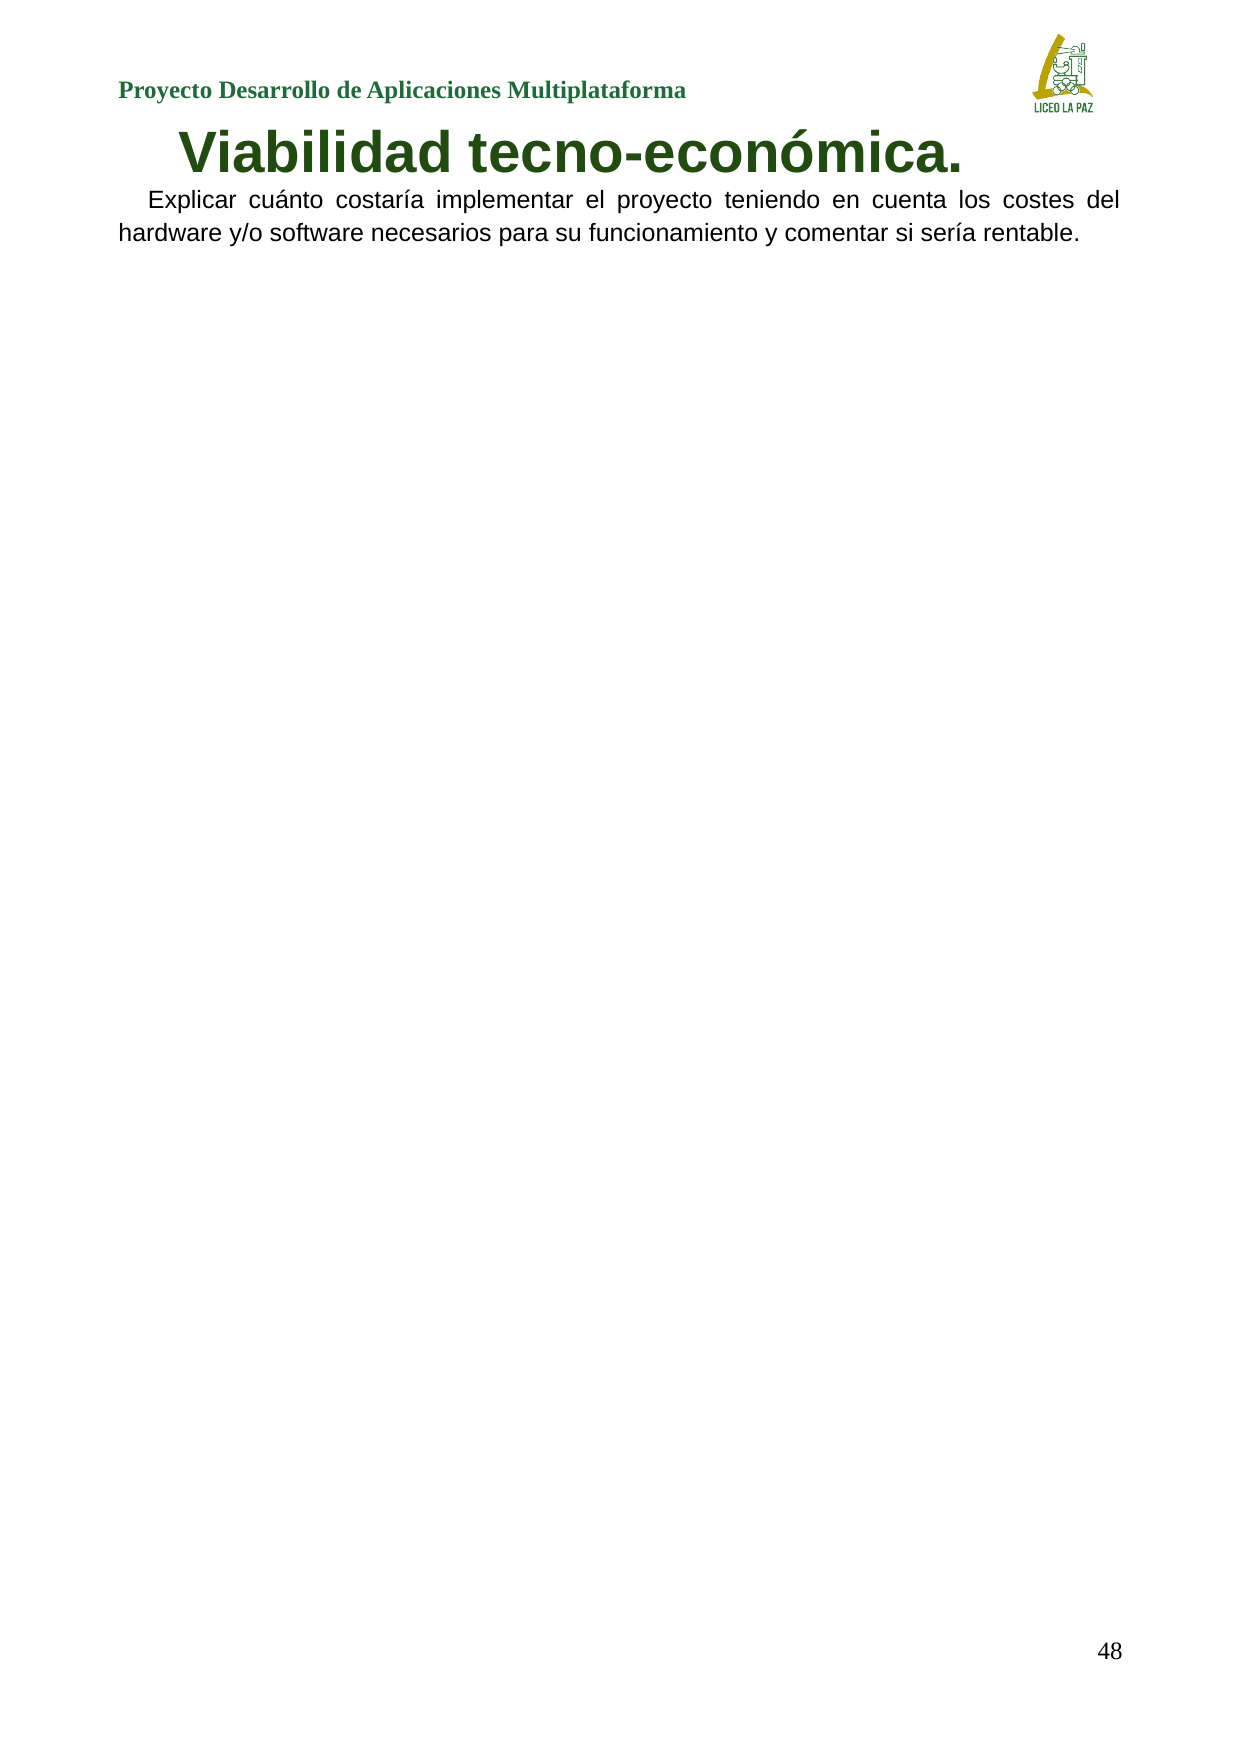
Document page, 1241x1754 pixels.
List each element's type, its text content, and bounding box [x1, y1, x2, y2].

subtitle Viabilidad tecno-económica. [118, 118, 1122, 185]
text Explicar cuánto costaría implementar el proyecto teniendo en cuenta los costes del hardware y/o software necesarios para su funcionamiento y comentar si sería rentable. [118, 185, 1122, 247]
picture [1025, 26, 1100, 121]
